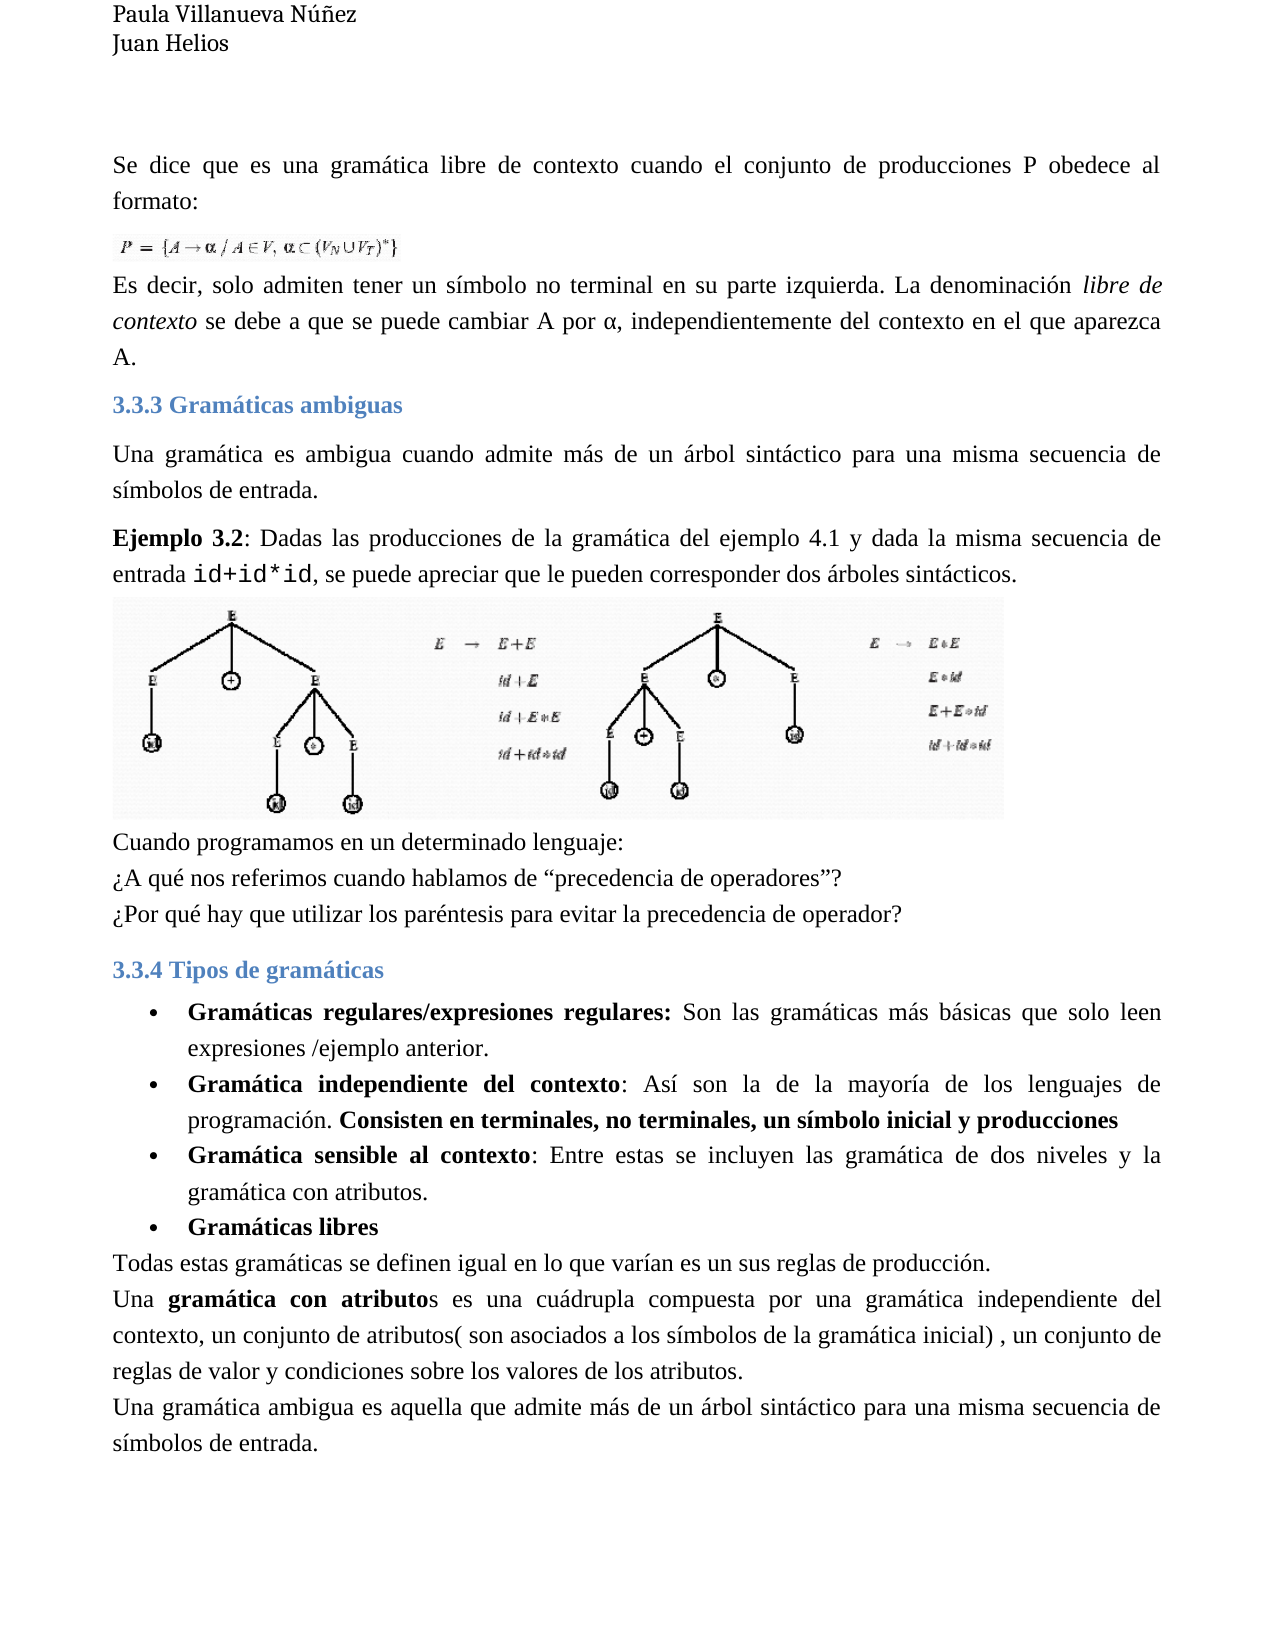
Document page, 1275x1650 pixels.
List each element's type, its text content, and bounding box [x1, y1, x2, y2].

picture [112, 597, 1004, 820]
text Ejemplo 3.2: Dadas las producciones de la gramática del ejemplo 4.1 y dada la misma secuencia de entrada id+id*id, se puede apreciar que le pueden corresponder dos árboles sintácticos. [112, 523, 1162, 590]
list Gramáticas regulares/expresiones regulares: Son las gramáticas más básicas que solo leen expresiones /ejemplo anterior. [150, 997, 1162, 1062]
list Gramática sensible al contexto: Entre estas se incluyen las gramática de dos niveles y la gramática con atributos. [150, 1141, 1162, 1205]
text ¿Por qué hay que utilizar los paréntesis para evitar la precedencia de operador? [112, 899, 1162, 928]
picture [112, 234, 401, 262]
text Una gramática es ambigua cuando admite más de un árbol sintáctico para una misma secuencia de símbolos de entrada. [112, 439, 1162, 504]
subtitle 3.3.3 Gramáticas ambiguas [112, 391, 1162, 419]
text Todas estas gramáticas se definen igual en lo que varían es un sus reglas de producción. [112, 1248, 1162, 1277]
text ¿A qué nos referimos cuando hablamos de “precedencia de operadores”? [112, 863, 1162, 892]
list Gramáticas libres [150, 1212, 1162, 1241]
text Una gramática ambigua es aquella que admite más de un árbol sintáctico para una misma secuencia de símbolos de entrada. [112, 1392, 1162, 1457]
subtitle 3.3.4 Tipos de gramáticas [112, 956, 1162, 984]
text Una gramática con atributos es una cuádrupla compuesta por una gramática independiente del contexto, un conjunto de atributos( son asociados a los símbolos de la gramática inicial) , un conjunto de reglas de valor y condiciones sobre los valores de los atributos. [112, 1284, 1162, 1385]
list Gramática independiente del contexto: Así son la de la mayoría de los lenguajes de programación. Consisten en terminales, no terminales, un símbolo inicial y producciones [150, 1069, 1162, 1133]
text Se dice que es una gramática libre de contexto cuando el conjunto de producciones P obedece al formato: [112, 150, 1162, 215]
text Es decir, solo admiten tener un símbolo no terminal en su parte izquierda. La denominación libre de contexto se debe a que se puede cambiar A por α, independientemente del contexto en el que aparezca A. [112, 270, 1162, 371]
text Cuando programamos en un determinado lenguaje: [112, 827, 1162, 856]
